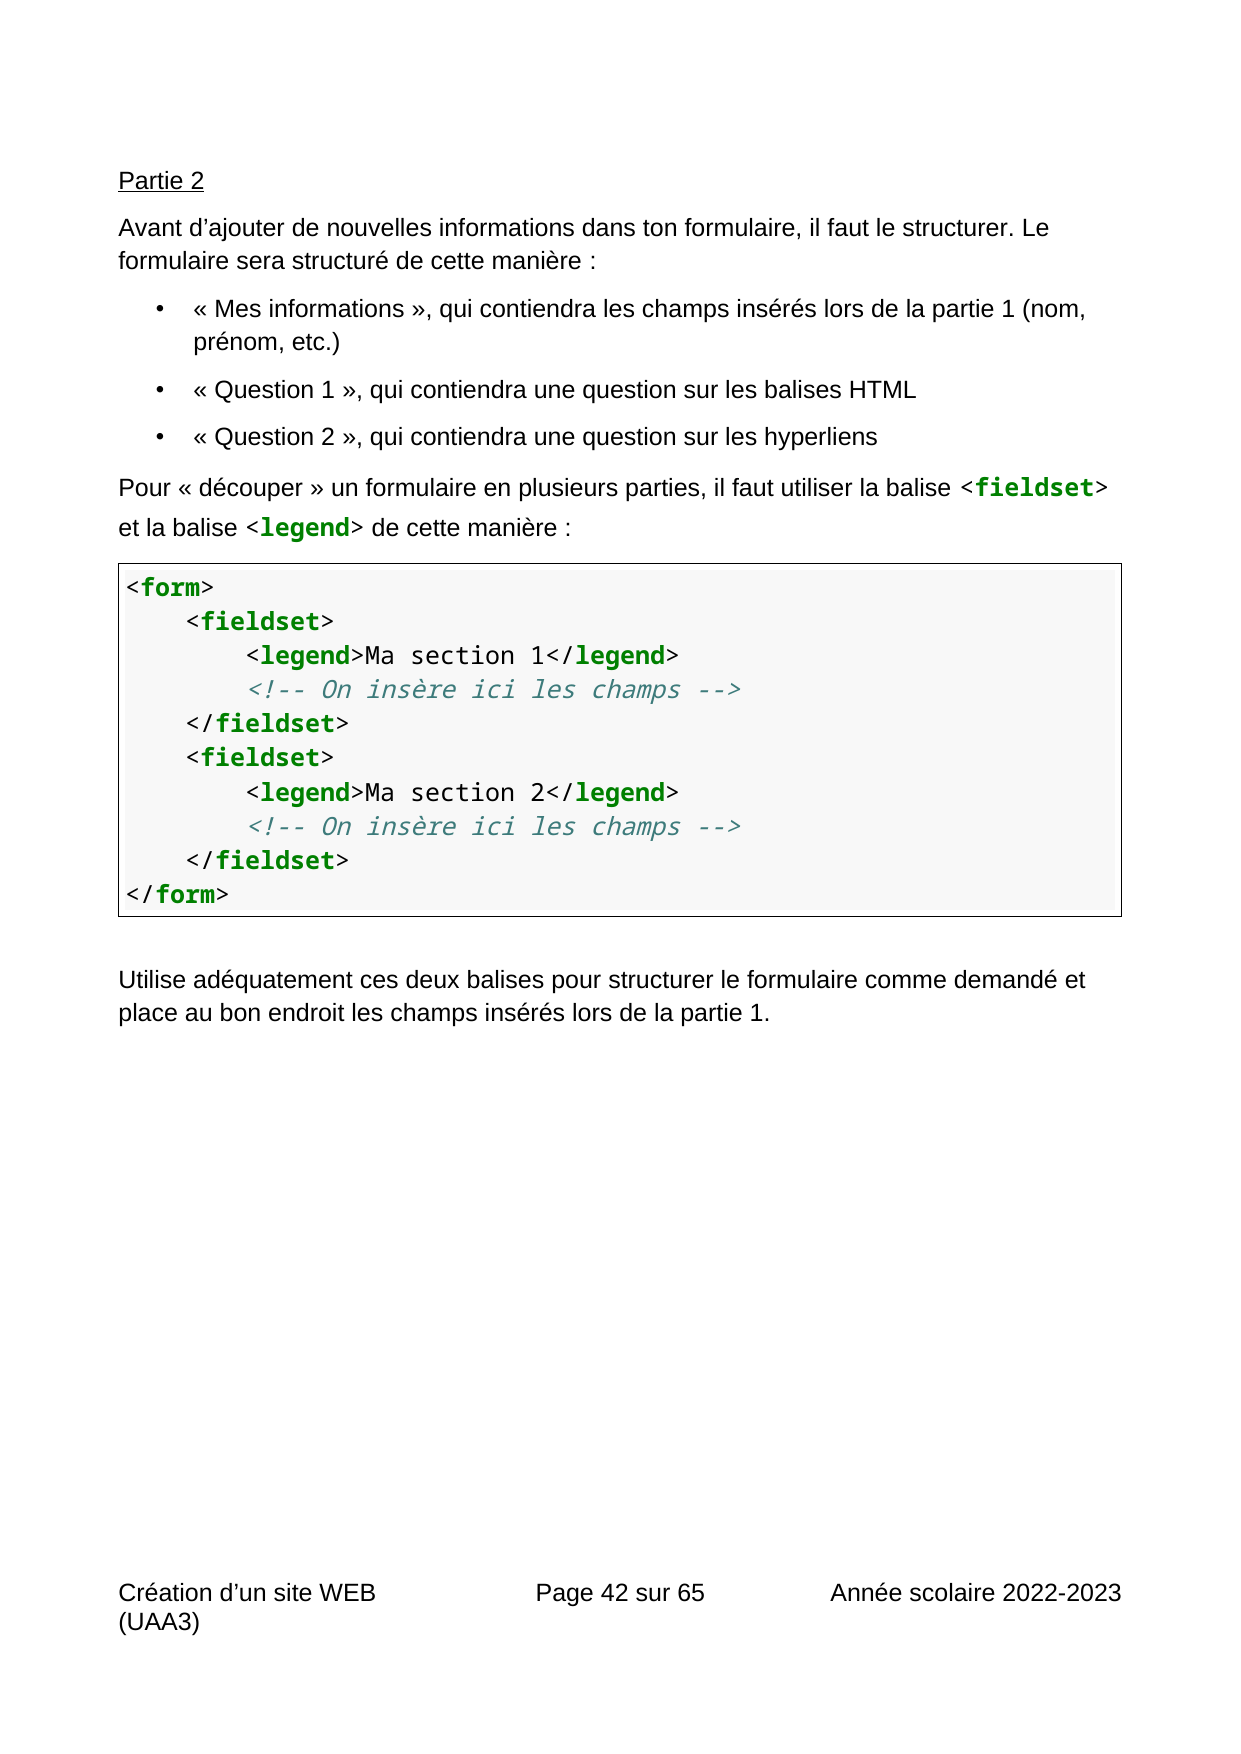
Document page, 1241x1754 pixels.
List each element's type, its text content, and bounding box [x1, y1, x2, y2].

text Utilise adéquatement ces deux balises pour structurer le formulaire comme demandé et place au bon endroit les champs insérés lors de la partie 1. [118, 965, 1122, 1027]
text Avant d’ajouter de nouvelles informations dans ton formulaire, il faut le structurer. Le formulaire sera structuré de cette manière : [118, 213, 1122, 275]
list « Question 2 », qui contiendra une question sur les hyperliens [156, 422, 1122, 451]
text Partie 2 [118, 166, 1122, 194]
text Pour « découper » un formulaire en plusieurs parties, il faut utiliser la balise <fieldset> et la balise <legend> de cette manière : [118, 470, 1122, 543]
list « Question 1 », qui contiendra une question sur les balises HTML [156, 375, 1122, 403]
list « Mes informations », qui contiendra les champs insérés lors de la partie 1 (nom, prénom, etc.) [156, 294, 1122, 356]
table_header <form> <fieldset> <legend>Ma section 1</legend> <!-- On insère ici les champs --> </fieldset> <fieldset> <legend>Ma section 2</legend> <!-- On insère ici les champs --> </fieldset> </form> [119, 564, 1121, 916]
